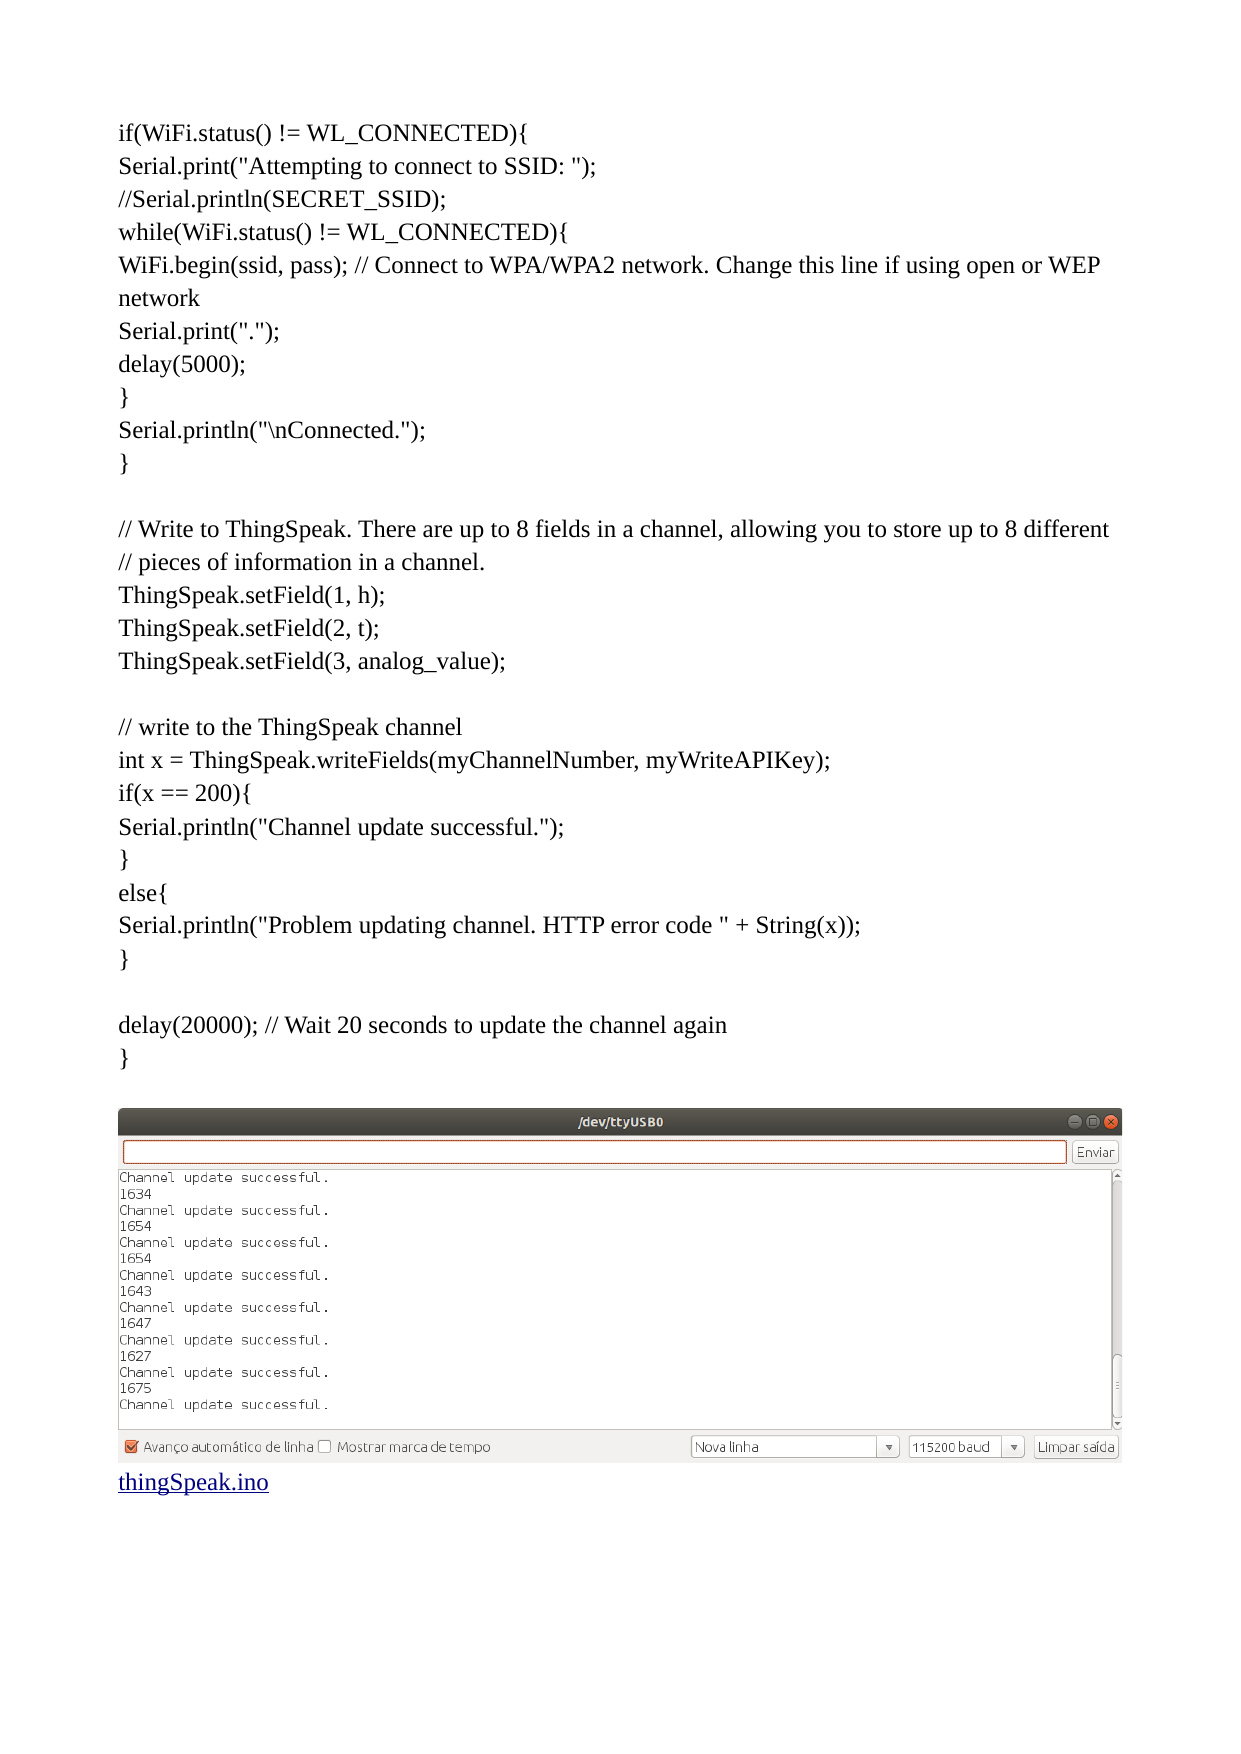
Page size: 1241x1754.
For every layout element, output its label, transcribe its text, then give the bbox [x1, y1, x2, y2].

text Serial.print("Attempting to connect to SSID: "); [118, 151, 1122, 180]
text } [118, 382, 1122, 411]
text ThingSpeak.setField(1, h); [118, 580, 1122, 609]
text WiFi.begin(ssid, pass); // Connect to WPA/WPA2 network. Change this line if using open or WEP network [118, 250, 1122, 312]
text // Write to ThingSpeak. There are up to 8 fields in a channel, allowing you to store up to 8 different [118, 514, 1122, 543]
text thingSpeak.ino [118, 1463, 1122, 1496]
text ThingSpeak.setField(3, analog_value); [118, 646, 1122, 675]
text if(WiFi.status() != WL_CONNECTED){ [118, 118, 1122, 147]
text Serial.println("Channel update successful."); [118, 812, 1122, 840]
text } [118, 844, 1122, 873]
text //Serial.println(SECRET_SSID); [118, 184, 1122, 213]
text delay(5000); [118, 349, 1122, 378]
text Serial.println("\nConnected."); [118, 415, 1122, 444]
text Serial.println("Problem updating channel. HTTP error code " + String(x)); [118, 911, 1122, 939]
text delay(20000); // Wait 20 seconds to update the channel again [118, 1010, 1122, 1038]
text } [118, 448, 1122, 477]
text } [118, 1043, 1122, 1071]
text if(x == 200){ [118, 778, 1122, 807]
text int x = ThingSpeak.writeFields(myChannelNumber, myWriteAPIKey); [118, 746, 1122, 774]
text // write to the ThingSpeak channel [118, 712, 1122, 741]
text // pieces of information in a channel. [118, 547, 1122, 576]
picture [118, 1108, 1123, 1463]
text while(WiFi.status() != WL_CONNECTED){ [118, 217, 1122, 246]
text Serial.print("."); [118, 316, 1122, 345]
text } [118, 944, 1122, 972]
text else{ [118, 878, 1122, 906]
text ThingSpeak.setField(2, t); [118, 613, 1122, 642]
